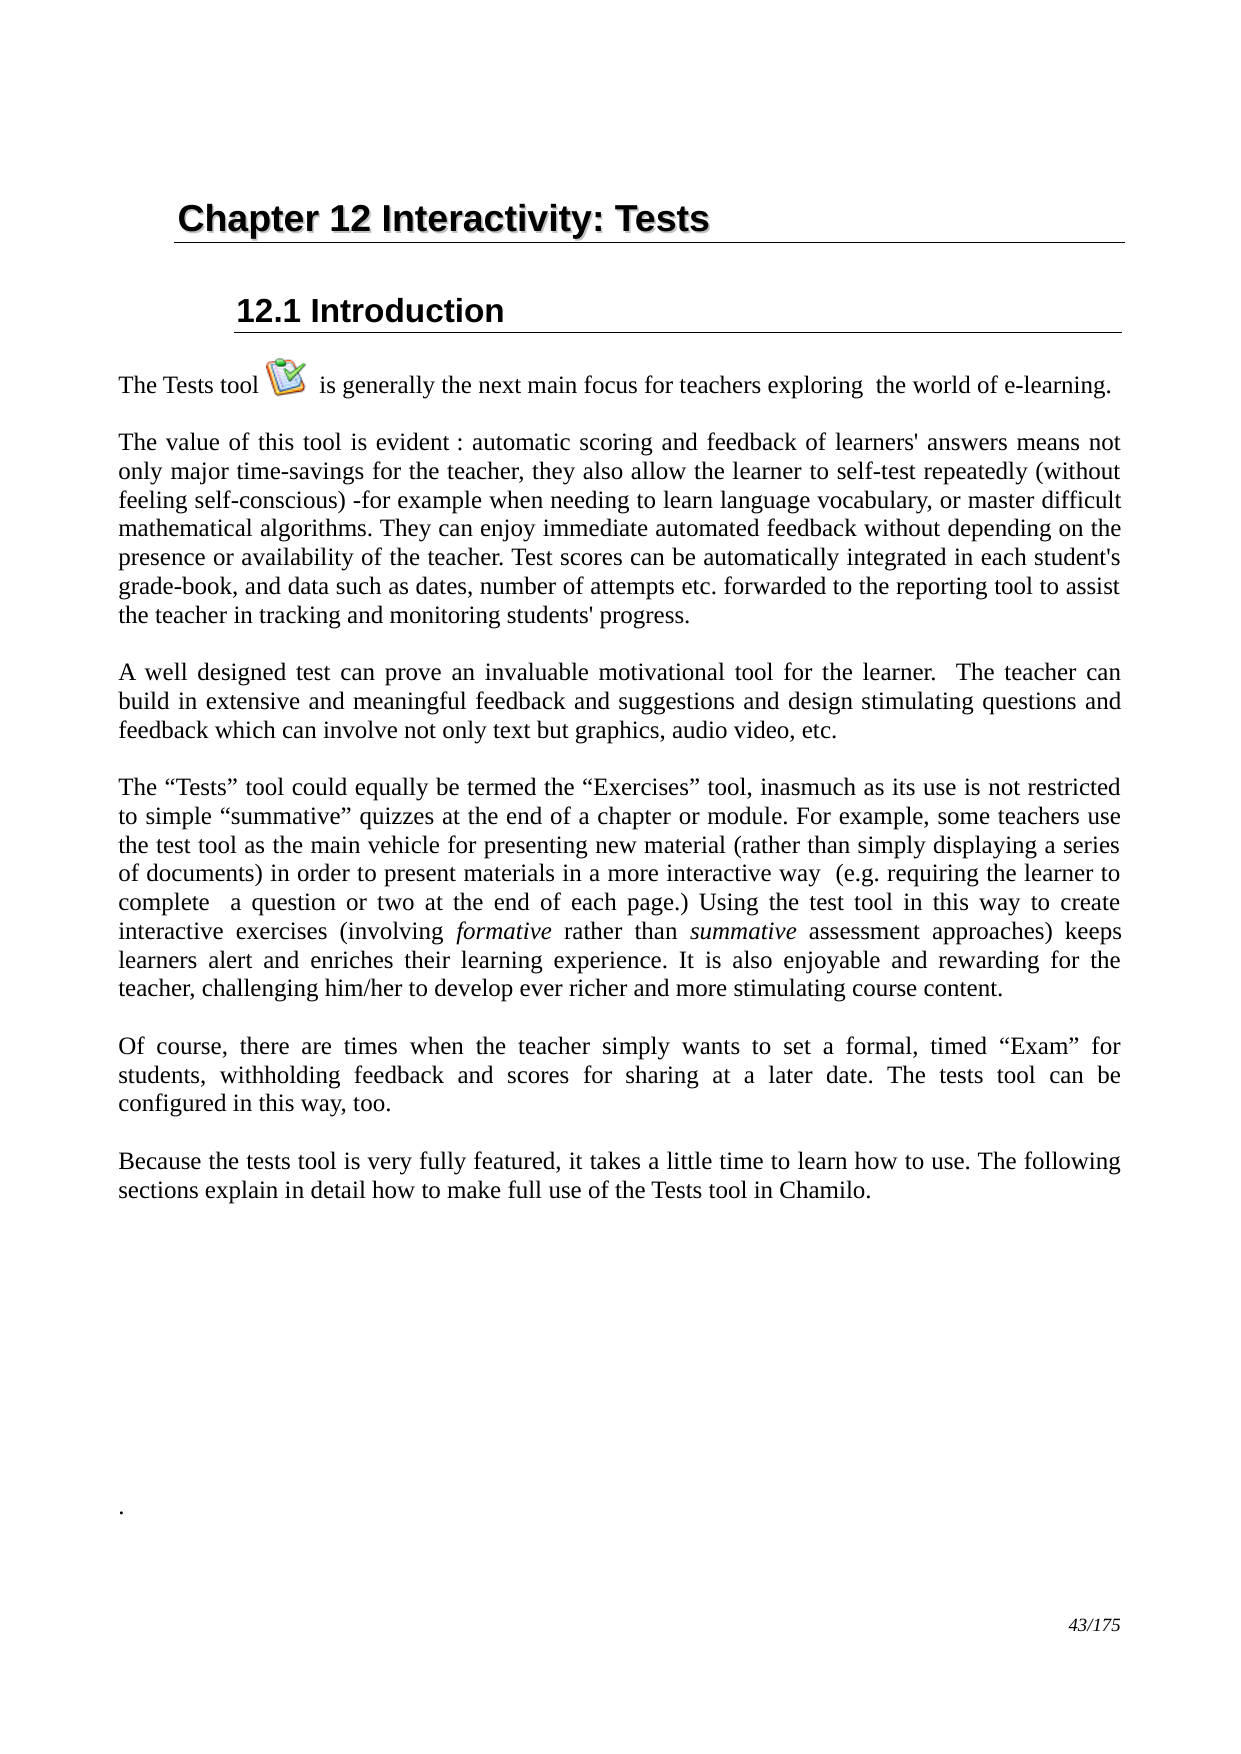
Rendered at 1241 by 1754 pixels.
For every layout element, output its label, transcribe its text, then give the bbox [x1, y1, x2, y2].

text is generally the next main focus for teachers exploring the world of e-learning. [307, 357, 1122, 398]
subtitle Interactivity: Tests [174, 193, 1125, 242]
text The “Tests” tool could equally be termed the “Exercises” tool, inasmuch as its use is not restricted to simple “summative” quizzes at the end of a chapter or module. For example, some teachers use the test tool as the main vehicle for presenting new material (rather than simply displaying a series of documents) in order to present materials in a more interactive way (e.g. requiring the learner to complete a question or two at the end of each page.) Using the test tool in this way to create interactive exercises (involving formative rather than summative assessment approaches) keeps learners alert and enriches their learning experience. It is also enjoyable and rewarding for the teacher, challenging him/her to develop ever richer and more stimulating course content. [118, 772, 1122, 1002]
subtitle Introduction [234, 291, 1122, 332]
text Because the tests tool is very fully featured, it takes a little time to learn how to use. The following sections explain in detail how to make full use of the Tests tool in Chamilo. [118, 1146, 1122, 1203]
text A well designed test can prove an invaluable motivational tool for the learner. The teacher can build in extensive and meaningful feedback and suggestions and design stimulating questions and feedback which can involve not only text but graphics, audio video, etc. [118, 657, 1122, 743]
picture [265, 357, 307, 399]
text . [118, 1491, 1122, 1520]
text The value of this tool is evident : automatic scoring and feedback of learners' answers means not only major time-savings for the teacher, they also allow the learner to self-test repeatedly (without feeling self-conscious) -for example when needing to learn language vocabulary, or master difficult mathematical algorithms. They can enjoy immediate automated feedback without depending on the presence or availability of the teacher. Test scores can be automatically integrated in each student's grade-book, and data such as dates, number of attempts etc. forwarded to the reporting tool to assist the teacher in tracking and monitoring students' progress. [118, 427, 1122, 628]
text Of course, there are times when the teacher simply wants to set a formal, timed “Exam” for students, withholding feedback and scores for sharing at a later date. The tests tool can be configured in this way, too. [118, 1031, 1122, 1117]
text The Tests tool [118, 357, 265, 398]
